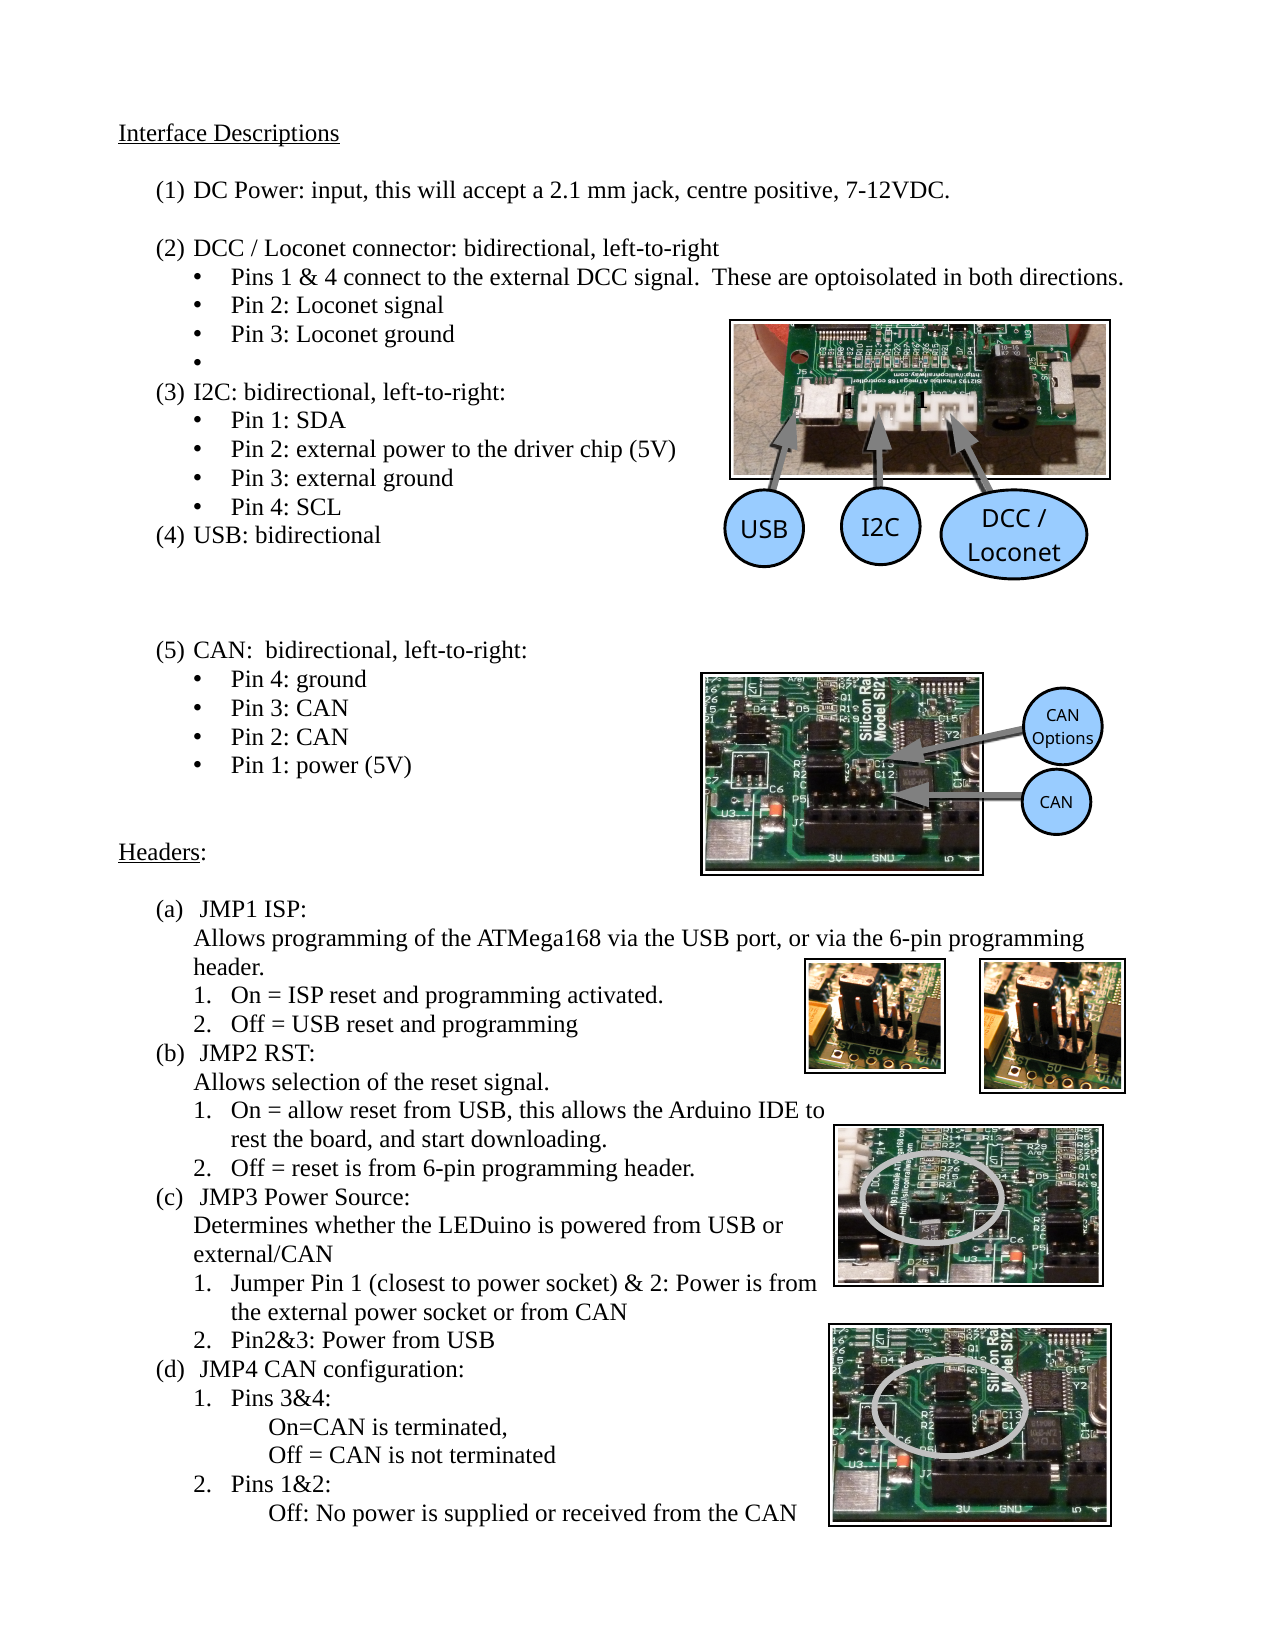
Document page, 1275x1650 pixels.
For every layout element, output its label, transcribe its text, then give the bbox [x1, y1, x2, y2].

picture [961, 450, 977, 475]
list Pin2&3: Power from USB [193, 1326, 828, 1354]
list [1112, 1326, 1157, 1354]
list DC Power: input, this will accept a 2.1 mm jack, centre positive, 7-12VDC. [156, 176, 1157, 204]
list Pin 3: CAN [193, 693, 700, 722]
list [1112, 1498, 1157, 1527]
list [1062, 751, 1157, 779]
list [904, 492, 980, 521]
picture [984, 962, 1122, 1089]
list Pin 1: power (5V) [193, 751, 700, 779]
list [1112, 1383, 1157, 1412]
list [946, 1009, 979, 1038]
list I2C: bidirectional, left-to-right: [156, 377, 728, 406]
list [1111, 406, 1157, 434]
list [1104, 1182, 1157, 1268]
list [806, 960, 944, 1072]
list Pin 1: SDA [193, 406, 728, 434]
text Headers: [118, 837, 700, 866]
list [984, 751, 1058, 779]
list [1111, 319, 1157, 348]
list DCC / Loconet connector: bidirectional, left-to-right [156, 233, 1157, 262]
list [1112, 1469, 1157, 1498]
list Off = USB reset and programming [193, 1009, 804, 1038]
list [833, 1328, 1107, 1354]
list Pins 1 & 4 connect to the external DCC signal. These are optoisolated in both directions. [193, 262, 1157, 291]
picture [871, 450, 876, 475]
list Off: No power is supplied or received from the CAN [231, 1498, 828, 1527]
picture [883, 447, 971, 475]
list [984, 737, 1030, 751]
list Pins 1&2: [193, 1469, 828, 1498]
list [784, 492, 858, 521]
list JMP4 CAN configuration: [156, 1354, 828, 1383]
list Off = CAN is not terminated [231, 1441, 828, 1469]
list JMP3 Power Source: Determines whether the LEDuino is powered from USB or external/CAN [156, 1182, 833, 1268]
list [1126, 1009, 1157, 1038]
list Pin 2: external power to the driver chip (5V) [193, 434, 728, 463]
text [984, 837, 1157, 866]
list JMP1 ISP: Allows programming of the ATMega168 via the USB port, or via the 6-pin programming header. [156, 894, 1157, 981]
list On=CAN is terminated, [231, 1412, 828, 1441]
text Interface Descriptions [118, 118, 1157, 147]
list [800, 521, 846, 549]
list [830, 1325, 1110, 1525]
list [1047, 492, 1157, 521]
list Pin 2: Loconet signal [193, 291, 1157, 319]
picture [959, 1429, 1023, 1485]
list [1112, 1441, 1157, 1469]
list USB: bidirectional [156, 521, 728, 549]
list Pin 4: SCL [193, 492, 745, 521]
list [1086, 521, 1157, 549]
list Off = reset is from 6-pin programming header. [193, 1153, 833, 1182]
list [1112, 1354, 1157, 1383]
list Jumper Pin 1 (closest to power socket) & 2: Power is from the external power socket or from CAN [193, 1268, 1157, 1326]
list [1126, 981, 1157, 1009]
list [734, 324, 1106, 348]
list Pins 1 & 4 connect to the external DCC signal. These are optoisolated in both directions. [731, 321, 1109, 478]
picture [972, 447, 1036, 475]
list [981, 960, 1124, 1092]
list [984, 722, 1022, 733]
list [1087, 693, 1157, 722]
list On = ISP reset and programming activated. [193, 981, 804, 1009]
list [1111, 377, 1157, 406]
list [777, 480, 872, 492]
list [1111, 434, 1157, 463]
list [835, 1126, 1102, 1285]
list Pin 2: CAN [193, 722, 700, 751]
list [984, 693, 1039, 722]
list [884, 480, 980, 492]
list [1112, 1412, 1157, 1441]
list On = allow reset from USB, this allows the Arduino IDE to rest the board, and start downloading. [193, 1096, 1157, 1153]
list Pin 4: ground [193, 664, 1157, 693]
list [703, 674, 982, 874]
list Pins 3&4: [193, 1383, 828, 1412]
list Pin 3: external ground [193, 463, 769, 492]
list [1104, 1153, 1157, 1182]
picture [808, 963, 941, 1069]
picture [959, 1422, 1018, 1452]
picture [832, 771, 895, 834]
list Pin 3: Loconet ground [193, 319, 728, 348]
list [1096, 722, 1157, 751]
list CAN: bidirectional, left-to-right: [156, 636, 1157, 664]
list JMP2 RST: Allows selection of the reset signal. [156, 1038, 1157, 1096]
list [946, 981, 979, 1009]
list [833, 1498, 1107, 1522]
picture [897, 1191, 957, 1239]
list [915, 521, 942, 549]
list [989, 463, 1157, 492]
